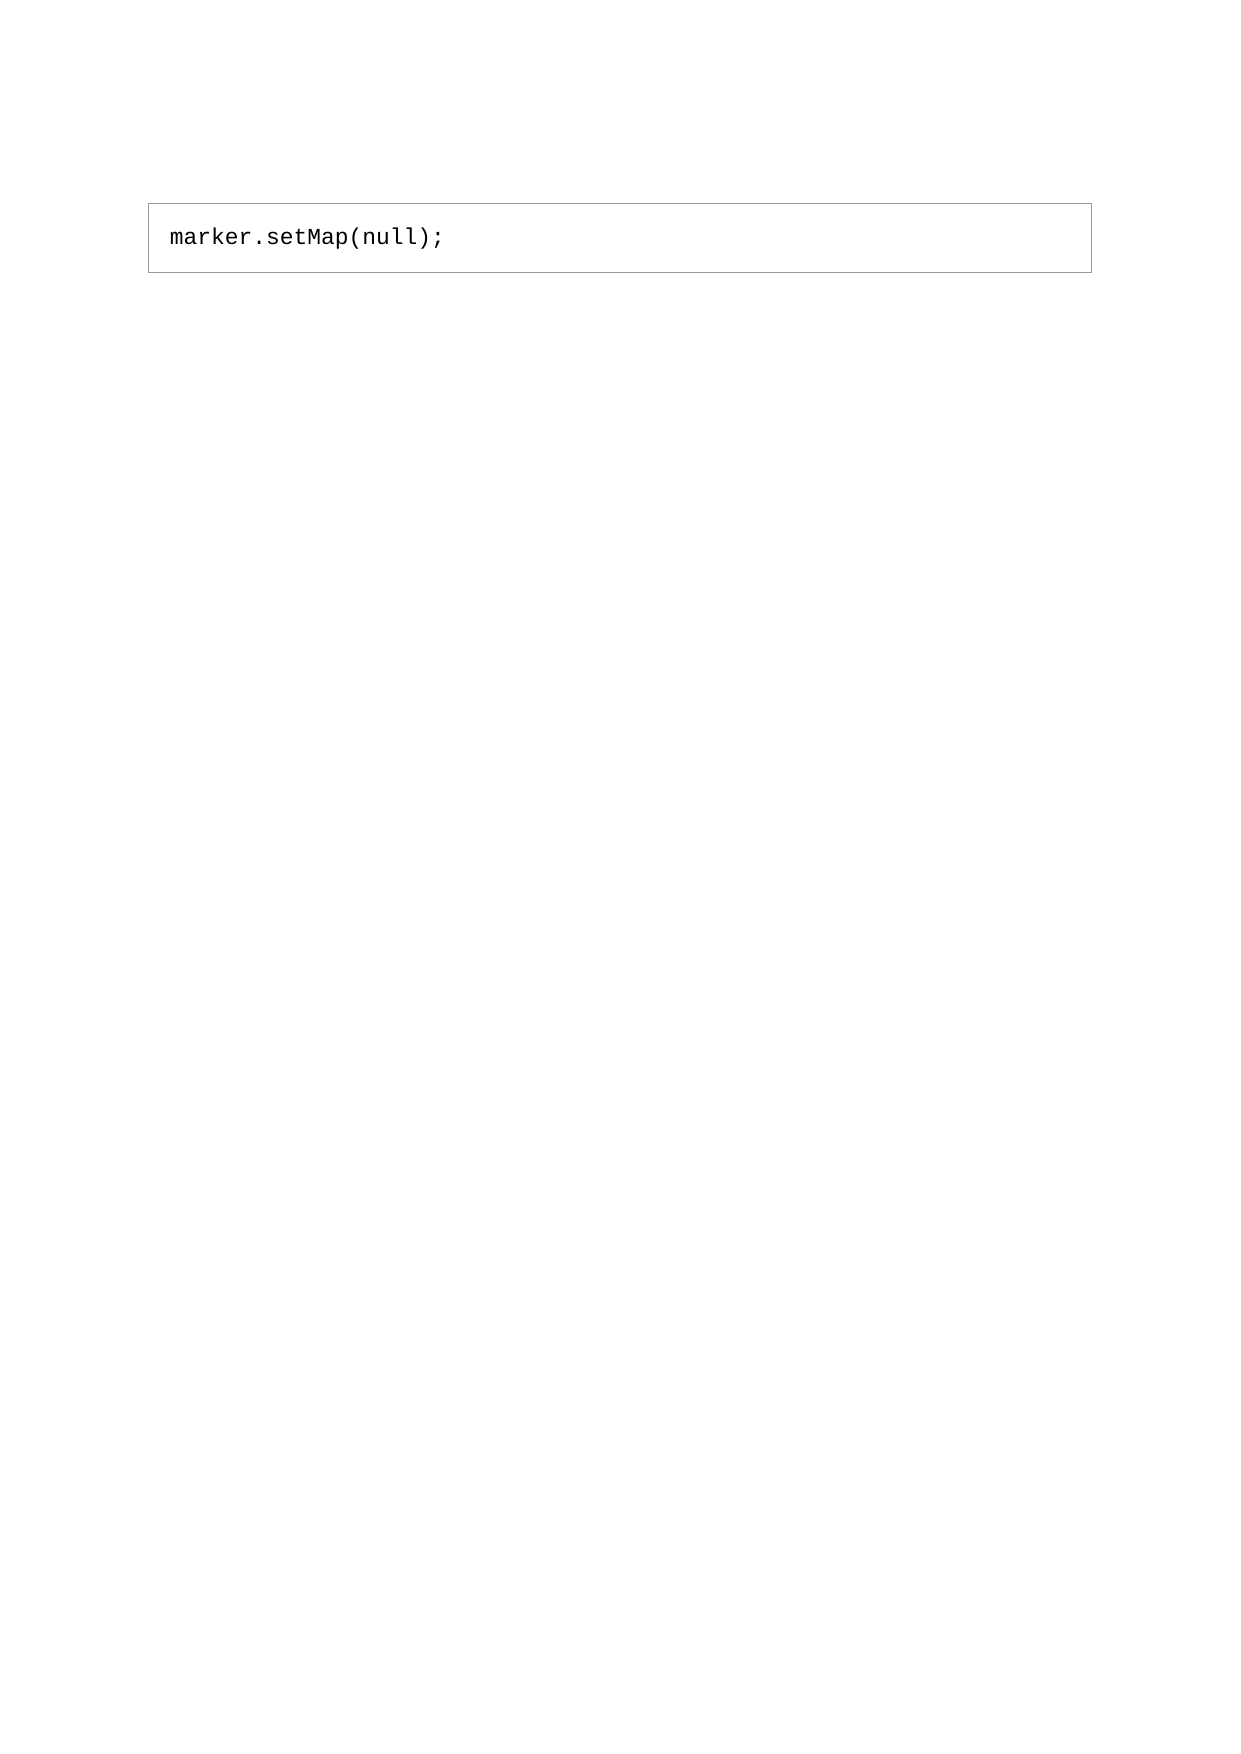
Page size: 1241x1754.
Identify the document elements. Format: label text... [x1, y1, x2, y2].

text marker.setMap(null); [149, 204, 1091, 272]
